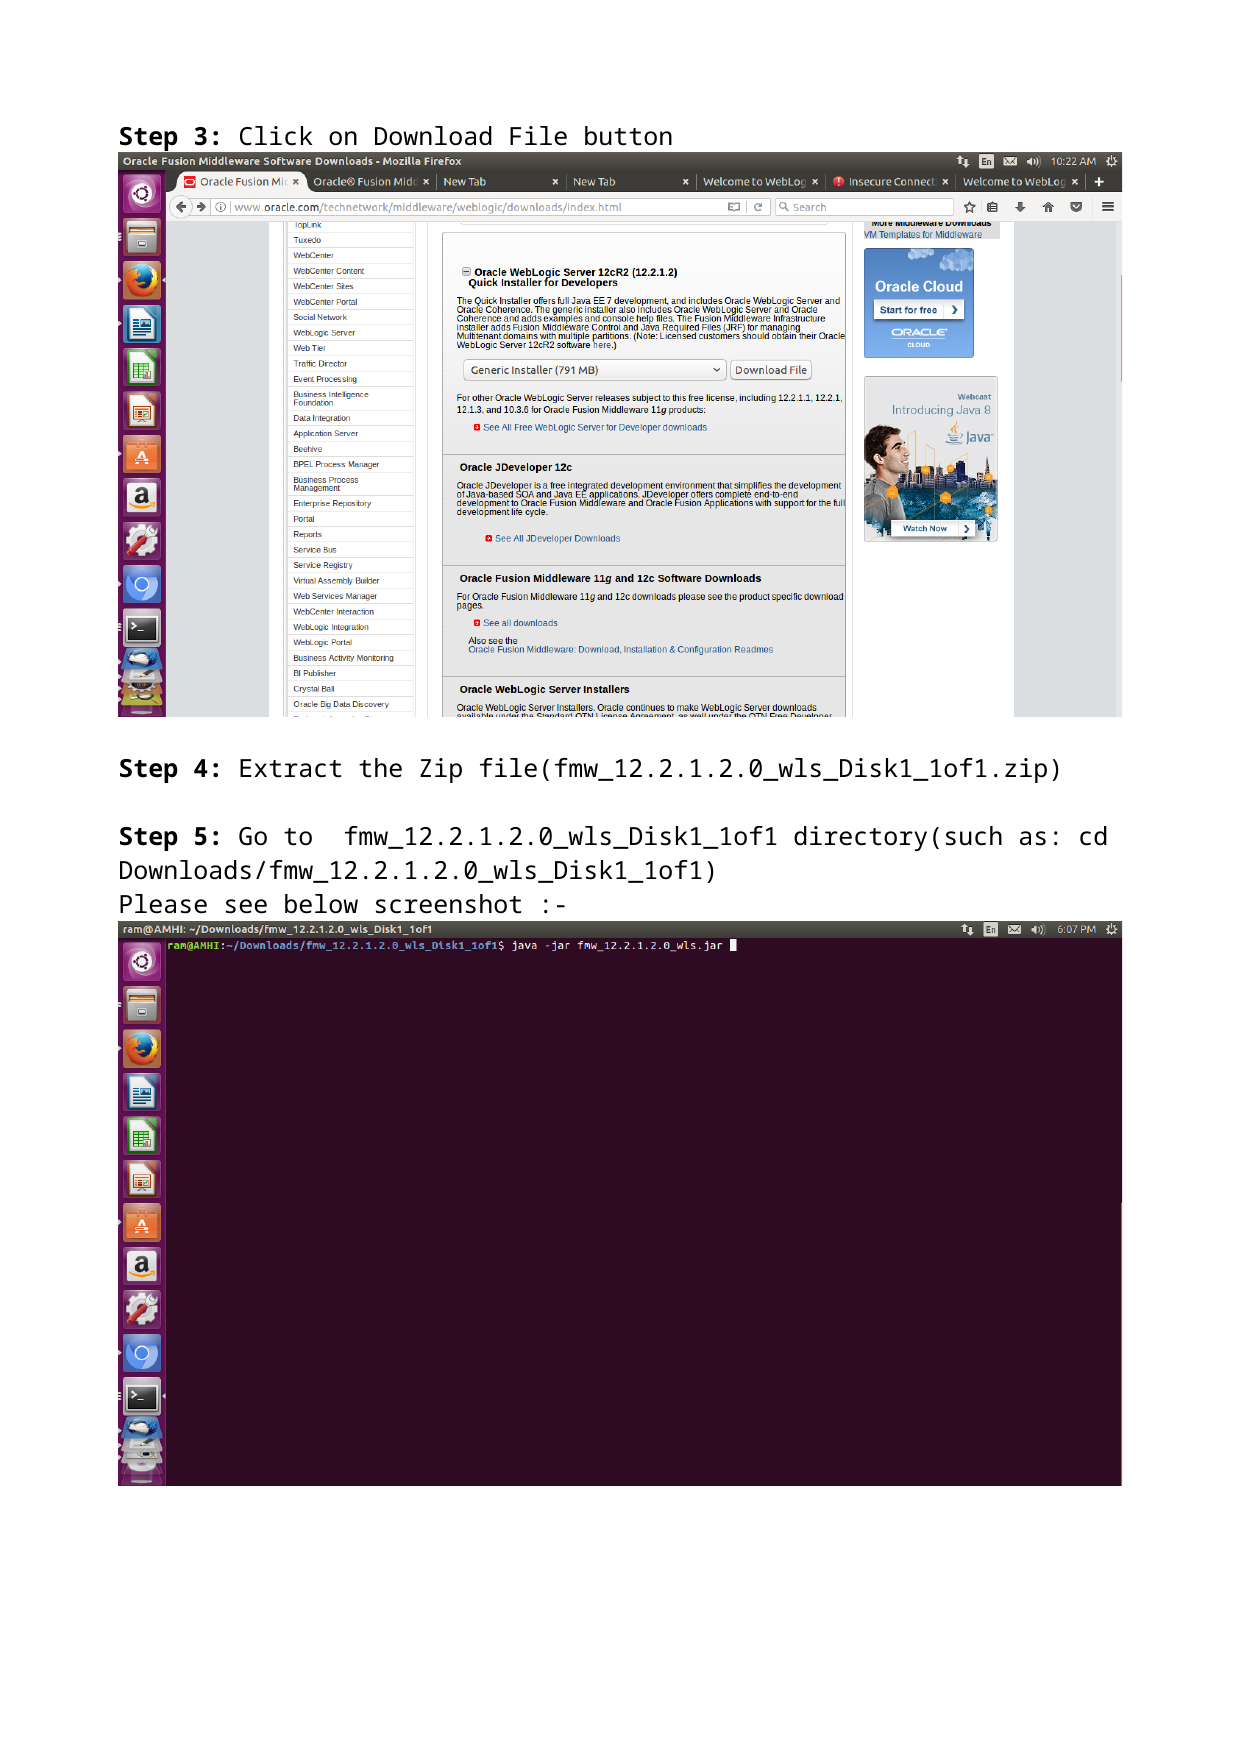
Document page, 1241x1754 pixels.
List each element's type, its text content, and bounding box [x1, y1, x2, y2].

text Step 4: Extract the Zip file(fmw_12.2.1.2.0_wls_Disk1_1of1.zip) [118, 751, 1122, 785]
picture [118, 152, 1123, 717]
text Step 5: Go to fmw_12.2.1.2.0_wls_Disk1_1of1 directory(such as: cd Downloads/fmw_12.2.1.2.0_wls_Disk1_1of1) [118, 819, 1122, 887]
text Please see below screenshot :- [118, 887, 1122, 921]
text Step 3: Click on Download File button [118, 118, 1122, 152]
picture [118, 921, 1123, 1486]
